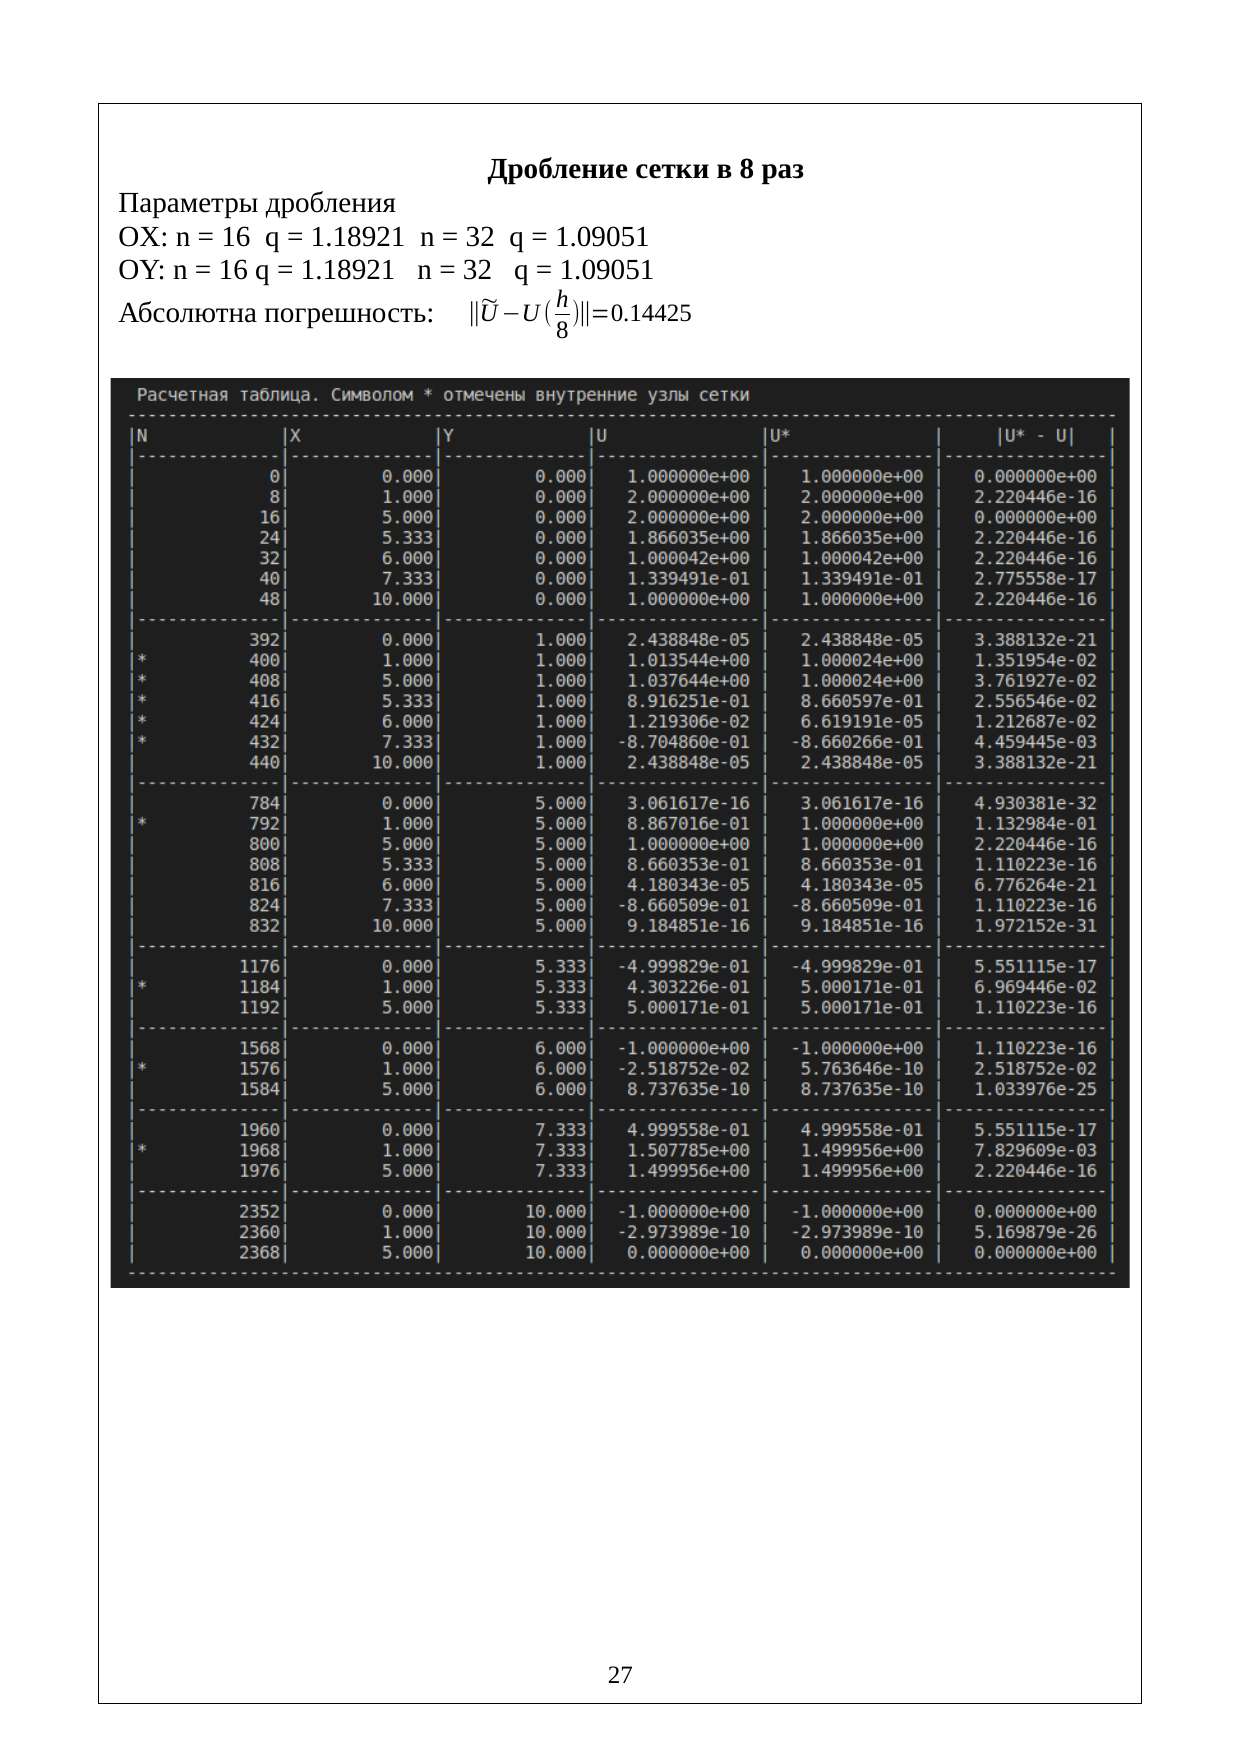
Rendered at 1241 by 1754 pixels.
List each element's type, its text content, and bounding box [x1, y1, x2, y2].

list Дробление сетки в 8 раз [118, 152, 1137, 185]
list OX: n = 16 q = 1.18921 n = 32 q = 1.09051 [118, 219, 1137, 252]
list Параметры дробления [118, 185, 1137, 219]
list OY: n = 16 q = 1.18921 n = 32 q = 1.09051 [118, 252, 1137, 286]
list Абсолютна погрешность: [118, 286, 1137, 345]
picture [110, 378, 1130, 1288]
